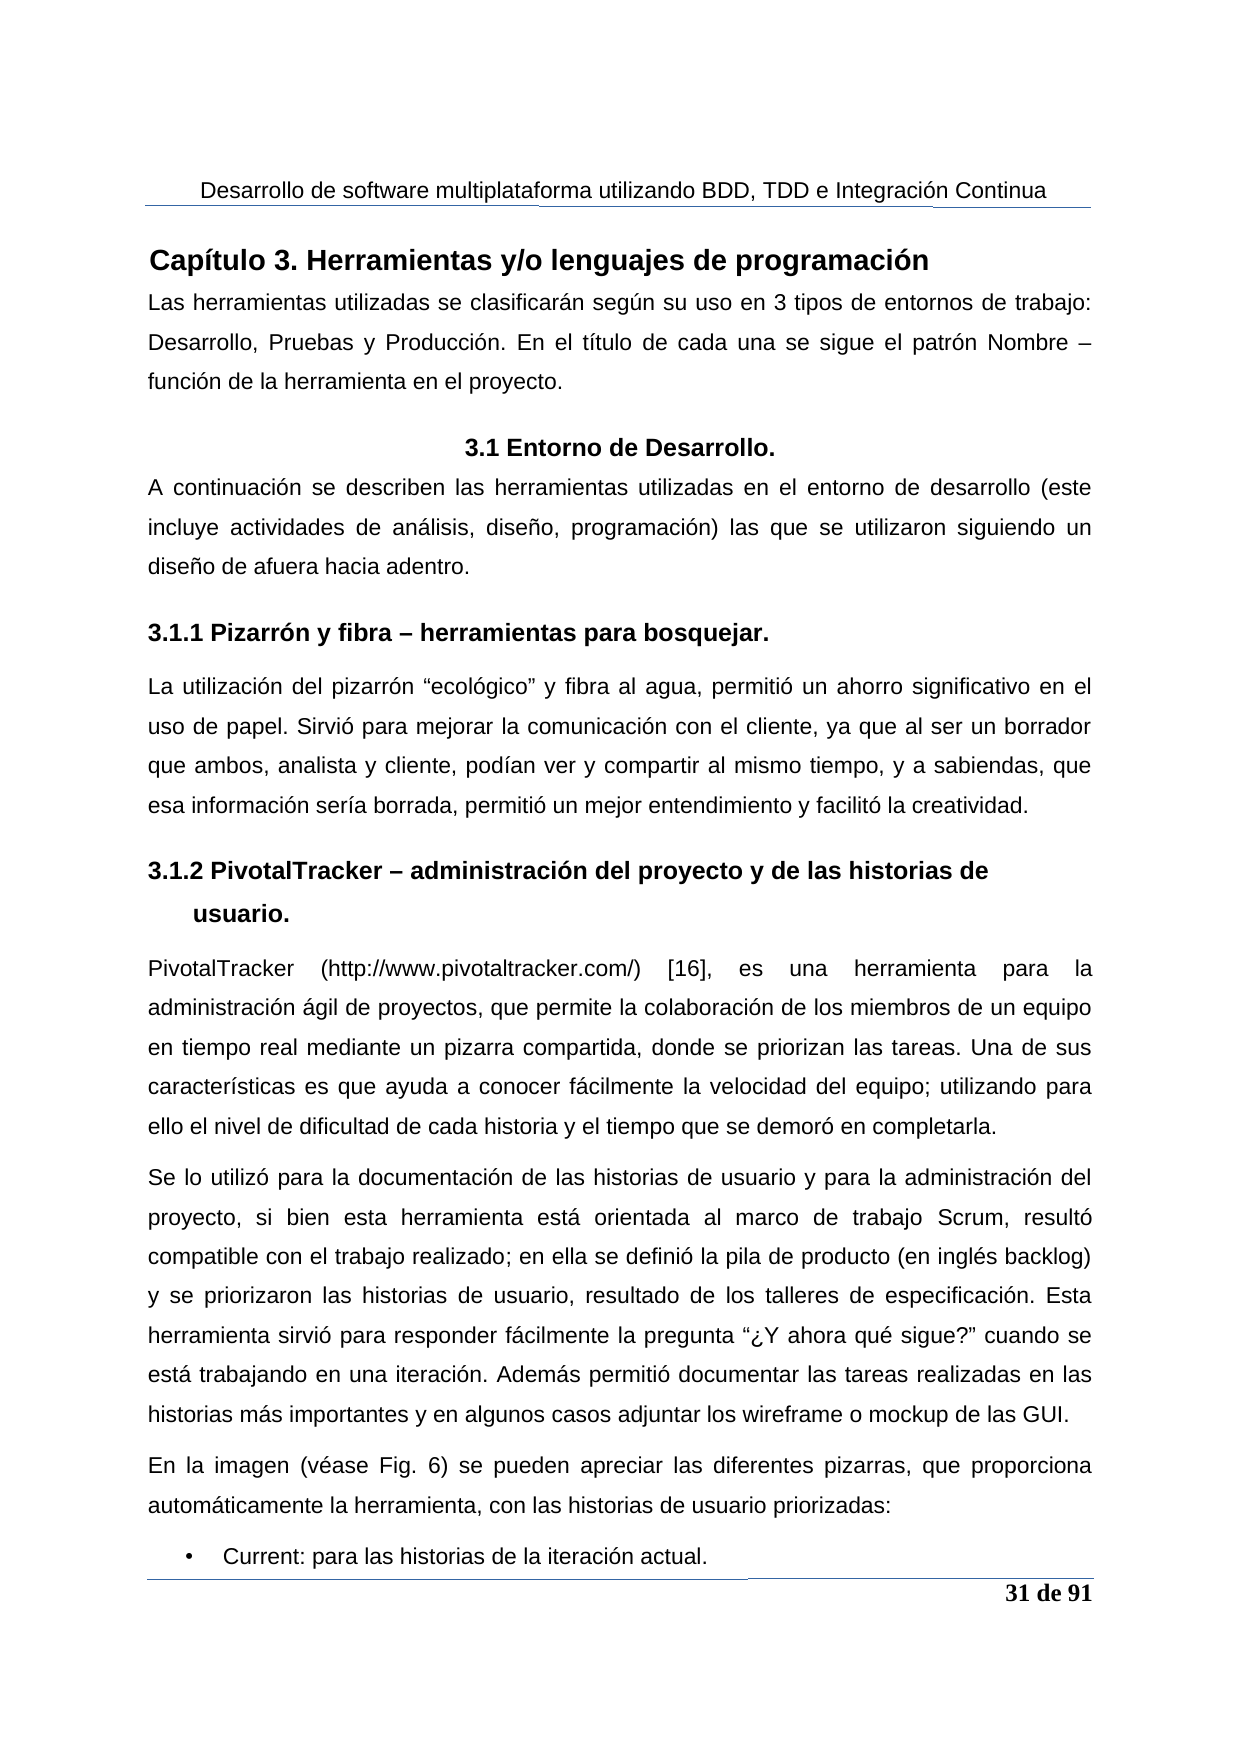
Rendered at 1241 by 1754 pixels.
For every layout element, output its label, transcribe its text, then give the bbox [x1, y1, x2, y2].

text A continuación se describen las herramientas utilizadas en el entorno de desarrollo (este incluye actividades de análisis, diseño, programación) las que se utilizaron siguiendo un diseño de afuera hacia adentro. [148, 474, 1093, 579]
subtitle 3.1 Entorno de Desarrollo. [148, 433, 1093, 462]
subtitle 3.1.2 PivotalTracker – administración del proyecto y de las historias de usuario. [148, 856, 1093, 928]
subtitle 3.1.1 Pizarrón y fibra – herramientas para bosquejar. [148, 617, 1093, 646]
text Las herramientas utilizadas se clasificarán según su uso en 3 tipos de entornos de trabajo: Desarrollo, Pruebas y Producción. En el título de cada una se sigue el patrón Nombre – función de la herramienta en el proyecto. [148, 289, 1093, 395]
text Se lo utilizó para la documentación de las historias de usuario y para la administración del proyecto, si bien esta herramienta está orientada al marco de trabajo Scrum, resultó compatible con el trabajo realizado; en ella se definió la pila de producto (en inglés backlog) y se priorizaron las historias de usuario, resultado de los talleres de especificación. Esta herramienta sirvió para responder fácilmente la pregunta “¿Y ahora qué sigue?” cuando se está trabajando en una iteración. Además permitió documentar las tareas realizadas en las historias más importantes y en algunos casos adjuntar los wireframe o mockup de las GUI. [148, 1164, 1093, 1427]
list Current: para las historias de la iteración actual. [185, 1543, 1093, 1569]
text En la imagen (véase Fig. 6) se pueden apreciar las diferentes pizarras, que proporciona automáticamente la herramienta, con las historias de usuario priorizadas: [148, 1452, 1093, 1518]
text PivotalTracker (http://www.pivotaltracker.com/) [16], es una herramienta para la administración ágil de proyectos, que permite la colaboración de los miembros de un equipo en tiempo real mediante un pizarra compartida, donde se priorizan las tareas. Una de sus características es que ayuda a conocer fácilmente la velocidad del equipo; utilizando para ello el nivel de dificultad de cada historia y el tiempo que se demoró en completarla. [148, 955, 1093, 1139]
subtitle Capítulo 3. Herramientas y/o lenguajes de programación [148, 243, 1093, 277]
text La utilización del pizarrón “ecológico” y fibra al agua, permitió un ahorro significativo en el uso de papel. Sirvió para mejorar la comunicación con el cliente, ya que al ser un borrador que ambos, analista y cliente, podían ver y compartir al mismo tiempo, y a sabiendas, que esa información sería borrada, permitió un mejor entendimiento y facilitó la creatividad. [148, 673, 1093, 818]
